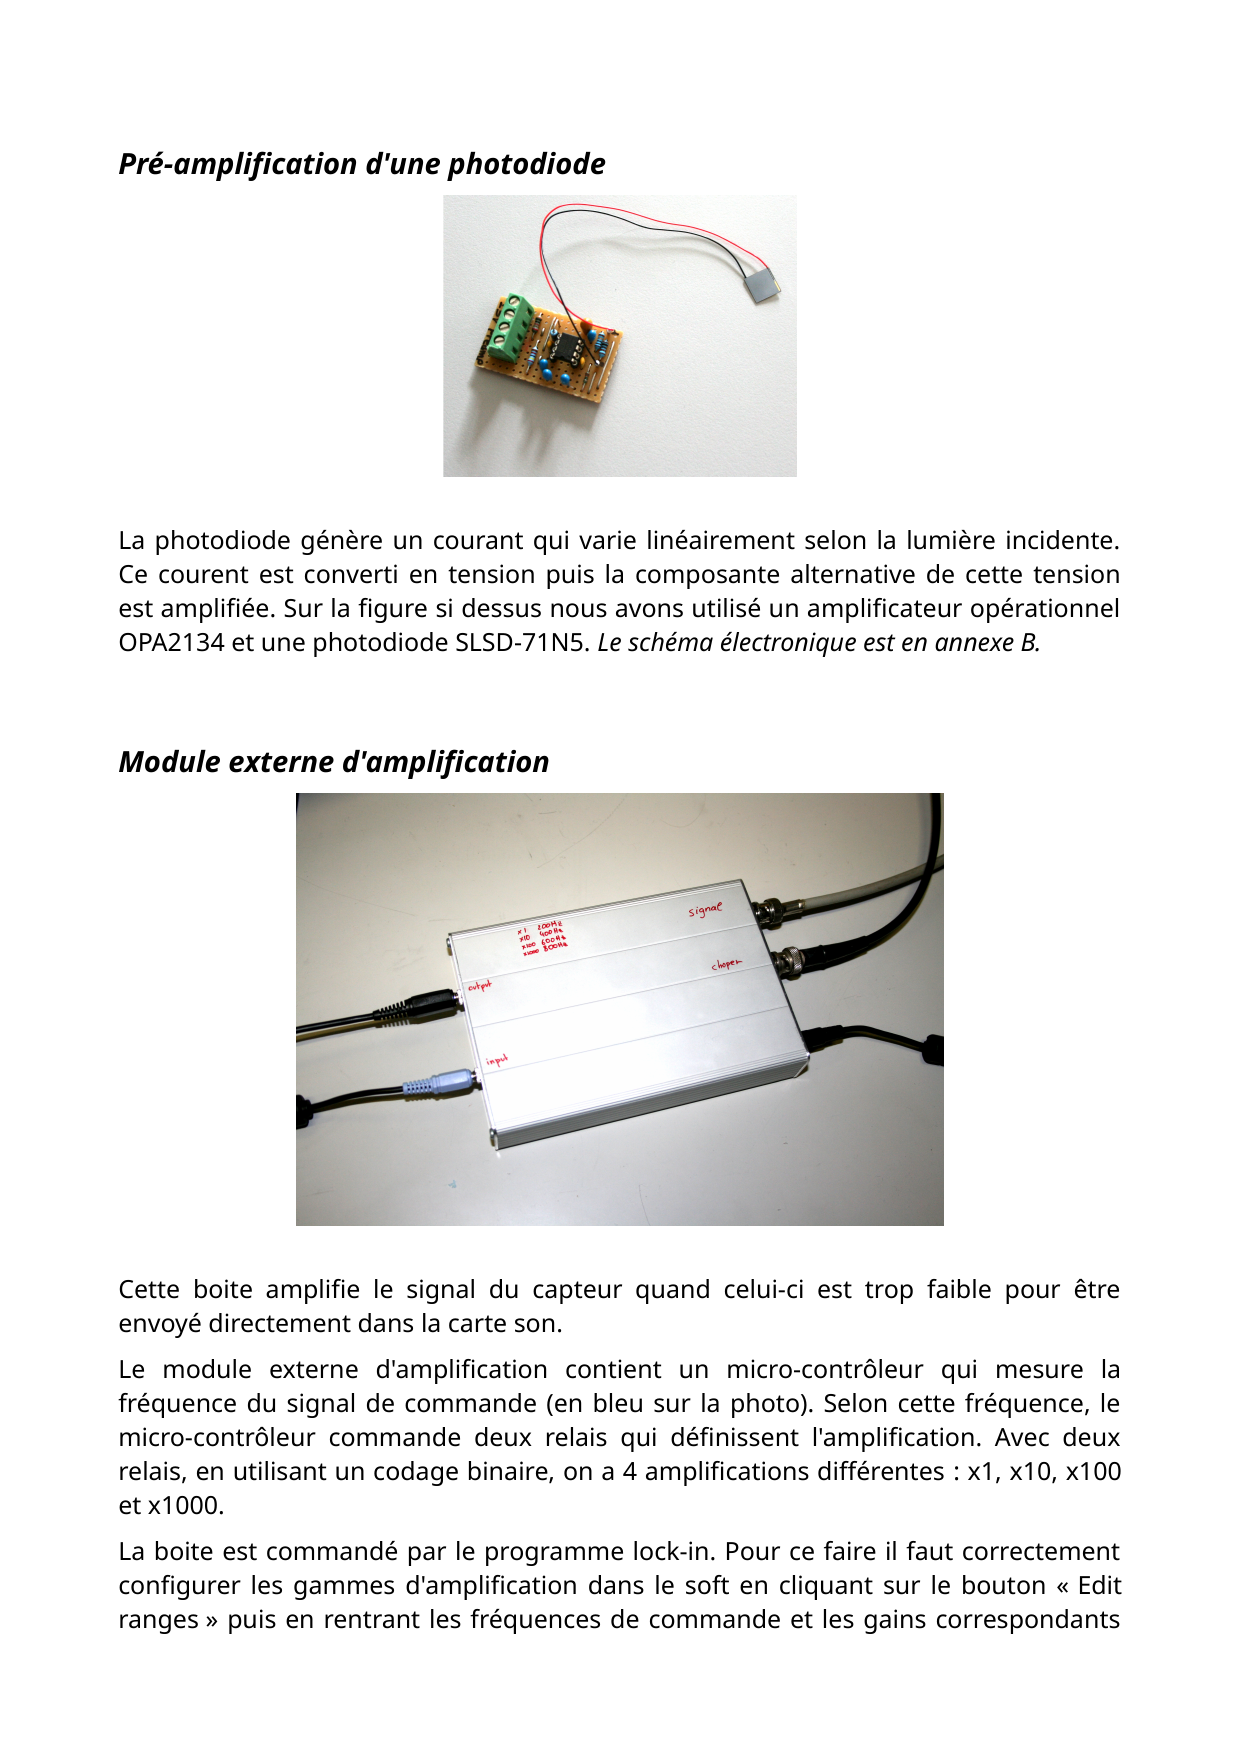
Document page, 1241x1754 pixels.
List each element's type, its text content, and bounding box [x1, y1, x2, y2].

text La boite est commandé par le programme lock-in. Pour ce faire il faut correctement configurer les gammes d'amplification dans le soft en cliquant sur le bouton « Edit ranges » puis en rentrant les fréquences de commande et les gains correspondants [118, 1533, 1122, 1636]
picture [443, 195, 797, 477]
picture [296, 793, 944, 1226]
text Cette boite amplifie le signal du capteur quand celui-ci est trop faible pour être envoyé directement dans la carte son. [118, 1271, 1122, 1339]
subtitle Module externe d'amplification [118, 742, 1122, 781]
subtitle Pré-amplification d'une photodiode [118, 143, 1122, 183]
text La photodiode génère un courant qui varie linéairement selon la lumière incidente. Ce courent est converti en tension puis la composante alternative de cette tension est amplifiée. Sur la figure si dessus nous avons utilisé un amplificateur opérationnel OPA2134 et une photodiode SLSD-71N5. Le schéma électronique est en annexe B. [118, 523, 1122, 659]
text Le module externe d'amplification contient un micro-contrôleur qui mesure la fréquence du signal de commande (en bleu sur la photo). Selon cette fréquence, le micro-contrôleur commande deux relais qui définissent l'amplification. Avec deux relais, en utilisant un codage binaire, on a 4 amplifications différentes : x1, x10, x100 et x1000. [118, 1351, 1122, 1522]
